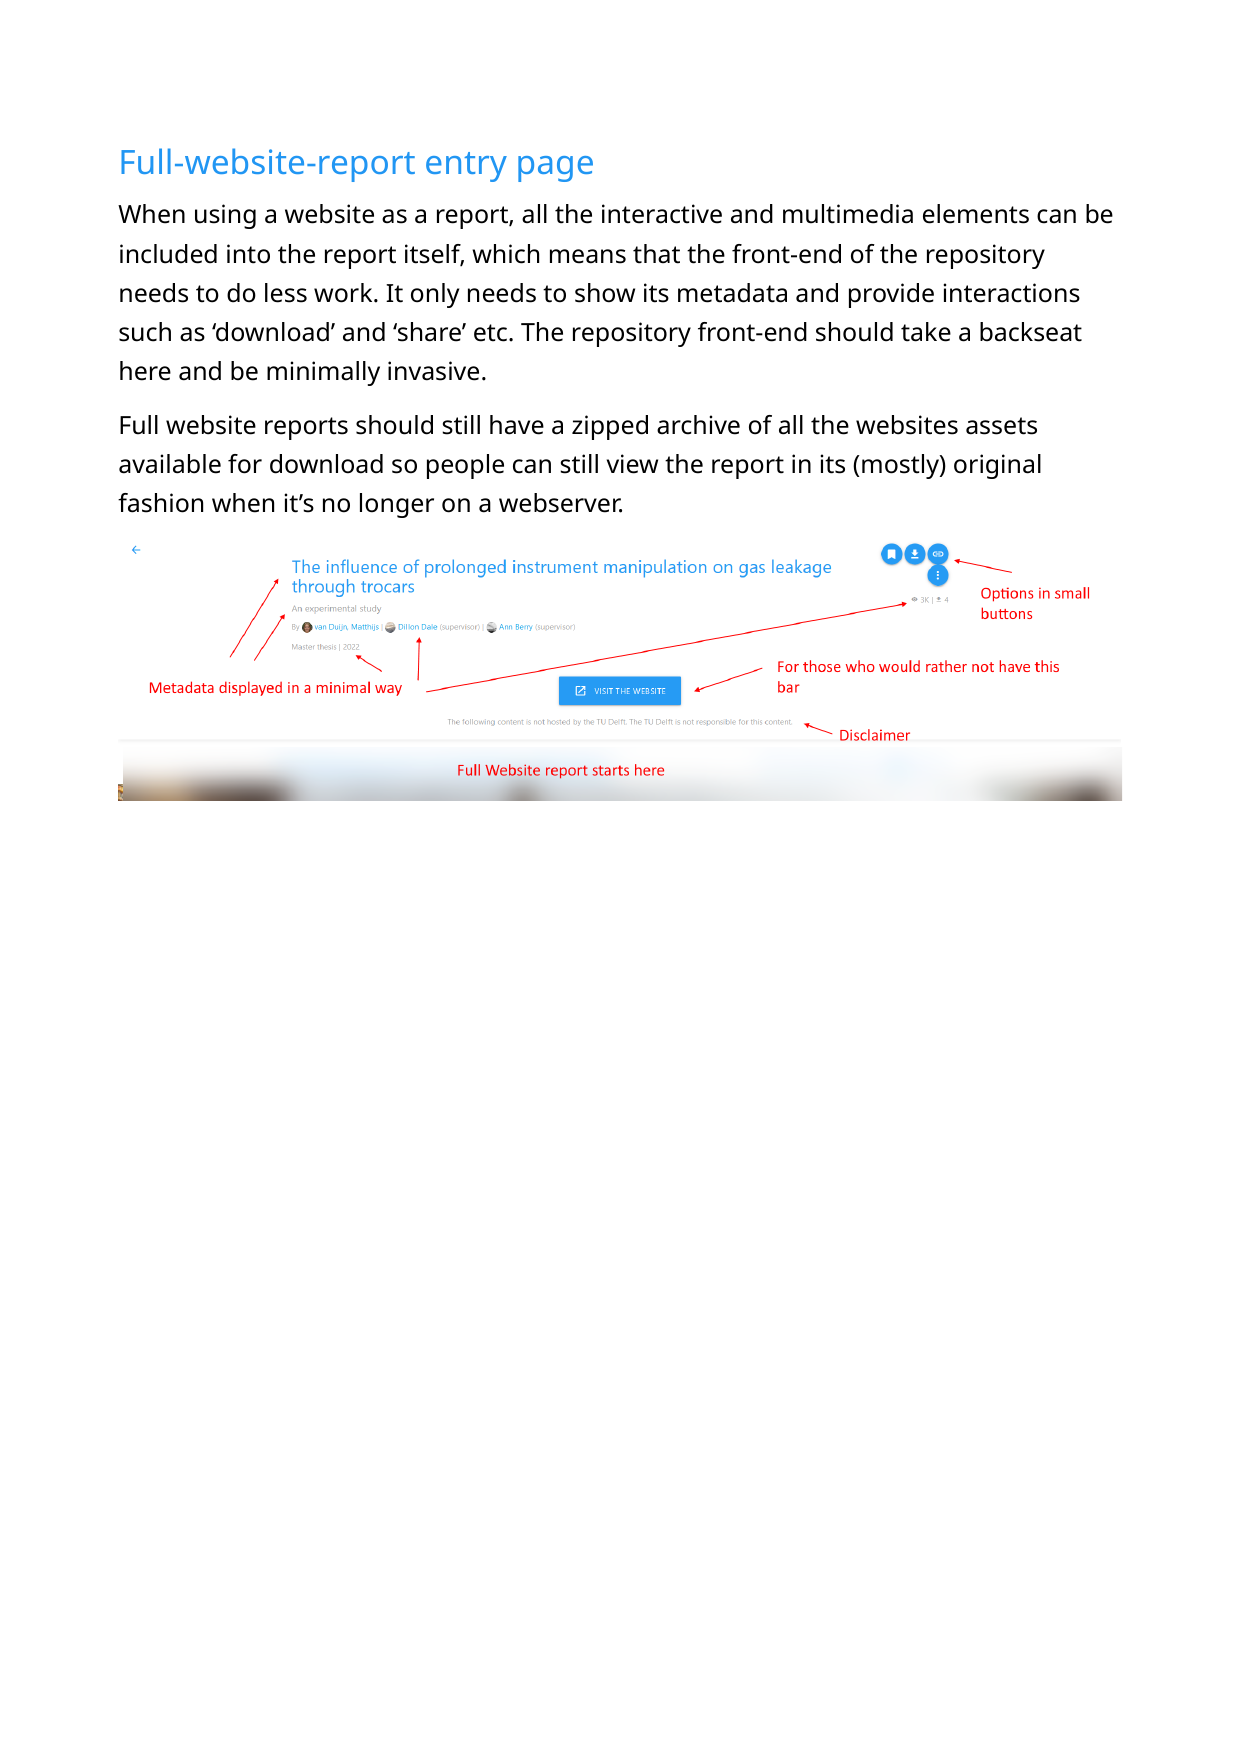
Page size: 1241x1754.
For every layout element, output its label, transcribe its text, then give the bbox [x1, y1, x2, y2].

subtitle When using a website as a report, all the interactive and multimedia elements can be included into the report itself, which means that the front-end of the repository needs to do less work. It only needs to show its metadata and provide interactions such as ‘download’ and ‘share’ etc. The repository front-end should take a backseat here and be minimally invasive. [118, 197, 1122, 388]
subtitle Full-website-report entry page [118, 139, 1122, 185]
subtitle Full website reports should still have a zipped archive of all the websites assets available for download so people can still view the report in its (mostly) original fashion when it’s no longer on a webserver. [118, 408, 1122, 520]
picture [118, 539, 1123, 801]
